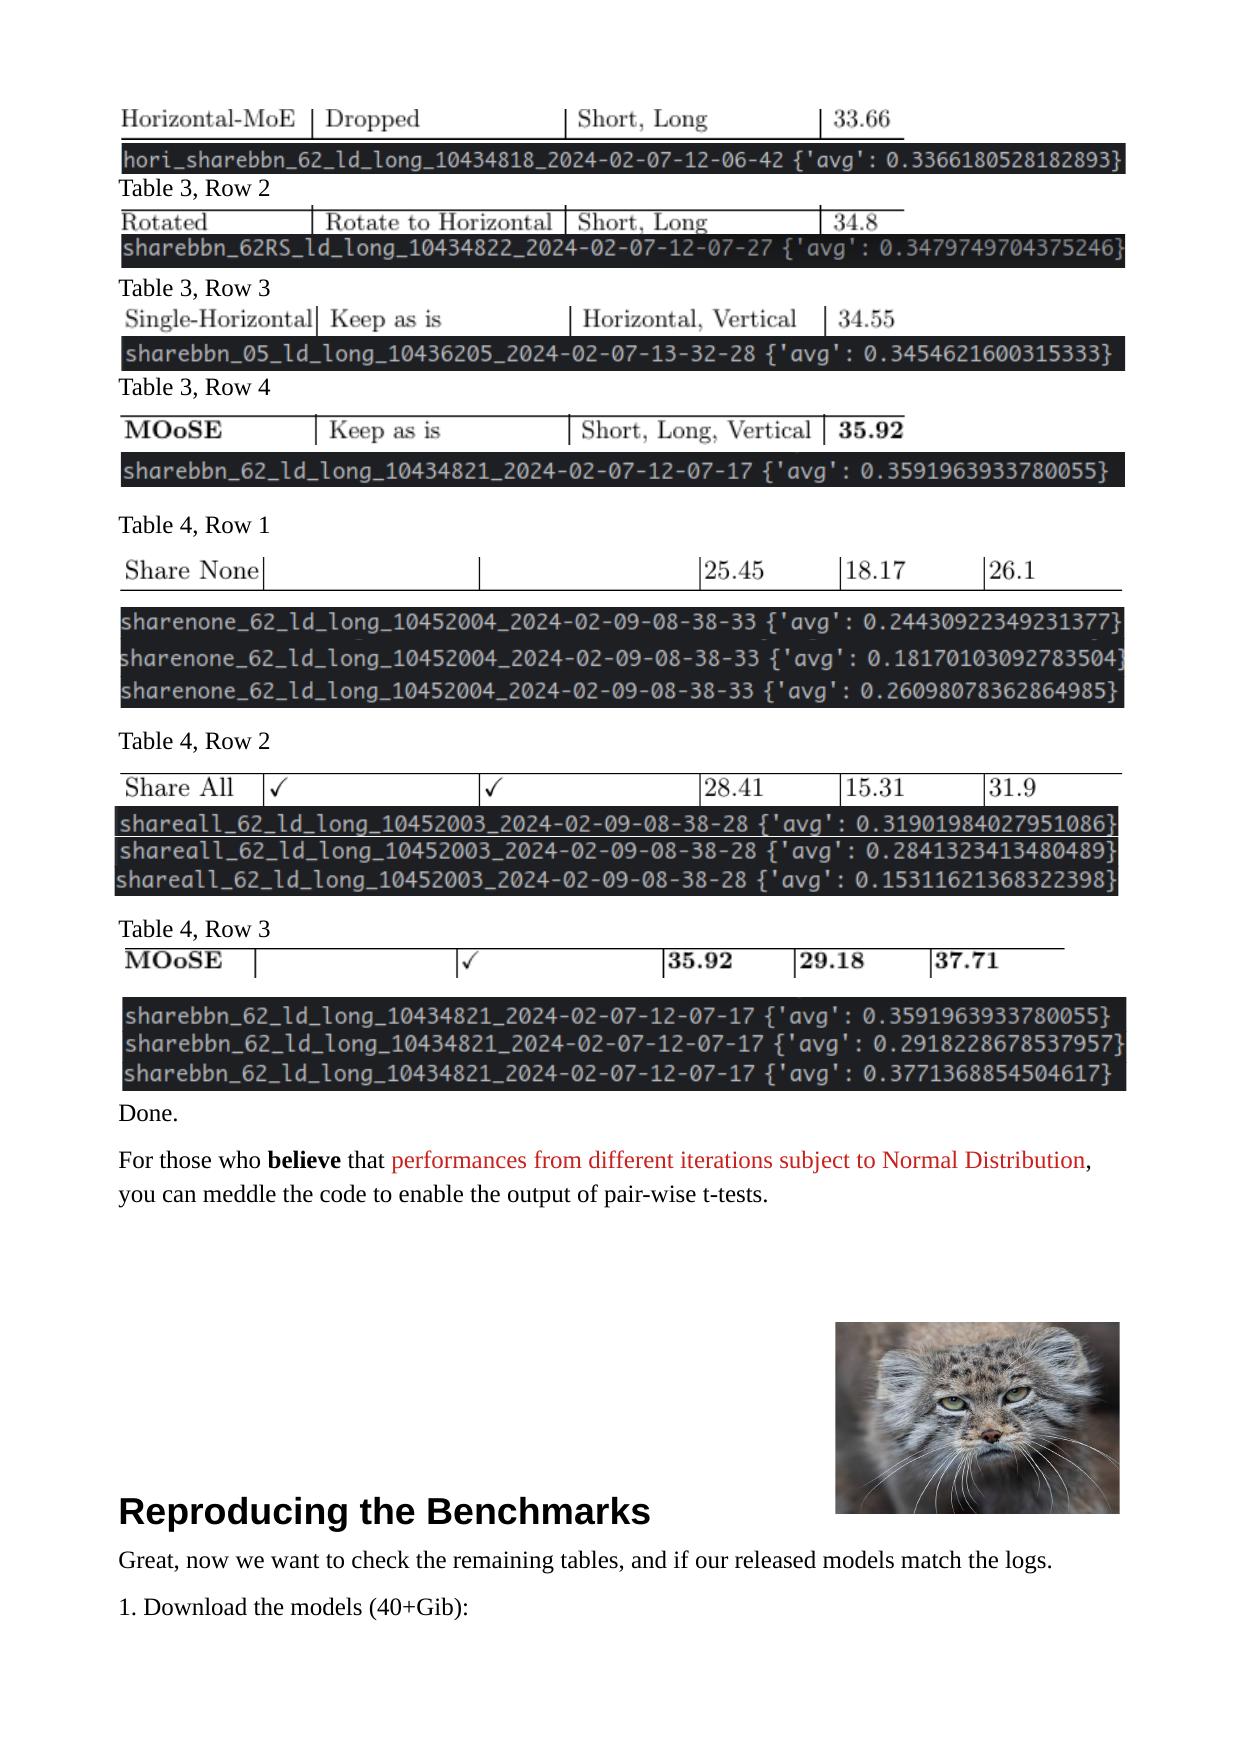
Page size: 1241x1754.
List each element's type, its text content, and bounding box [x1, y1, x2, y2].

text For those who believe that performances from different iterations subject to Normal Distribution, you can meddle the code to enable the output of pair-wise t-tests. [118, 1146, 1122, 1207]
text 1. Download the models (40+Gib): [118, 1592, 1122, 1621]
picture [114, 773, 1123, 836]
picture [120, 414, 905, 445]
picture [121, 143, 1126, 174]
text Great, now we want to check the remaining tables, and if our released models match the logs. [118, 1545, 1122, 1574]
picture [835, 1322, 1120, 1514]
picture [125, 948, 1068, 978]
picture [118, 557, 1123, 591]
text Done. [118, 1098, 1122, 1127]
text Table 3, Row 3 [118, 221, 1122, 301]
picture [114, 837, 1119, 896]
text Table 4, Row 3 [118, 807, 1122, 943]
text Table 3, Row 2 [118, 118, 1122, 202]
subtitle Reproducing the Benchmarks [118, 1489, 1122, 1532]
text Table 3, Row 4 [118, 320, 1122, 401]
text Table 4, Row 1 [118, 467, 1122, 538]
text Table 4, Row 2 [118, 591, 1122, 755]
picture [120, 607, 1125, 708]
picture [121, 306, 1126, 371]
picture [120, 452, 1125, 487]
picture [121, 205, 1126, 268]
picture [122, 997, 1127, 1091]
picture [121, 109, 906, 140]
